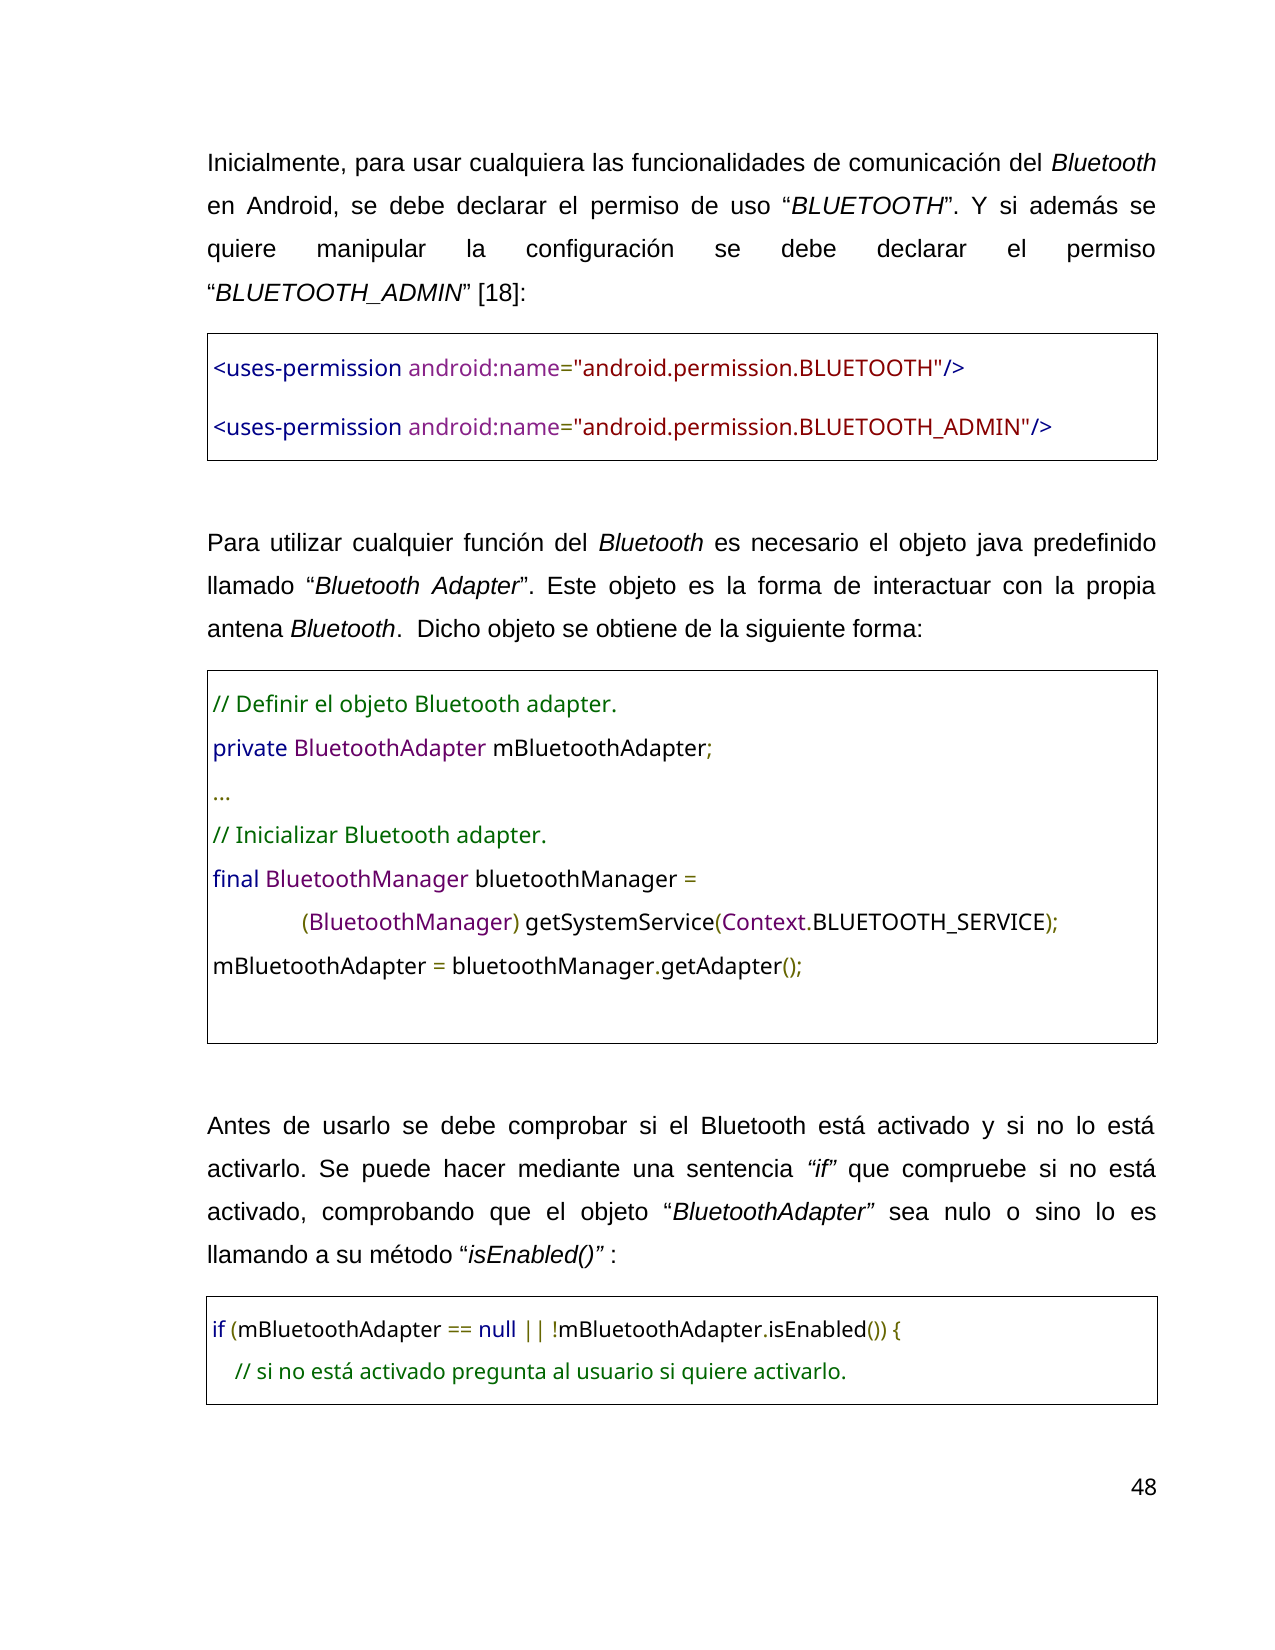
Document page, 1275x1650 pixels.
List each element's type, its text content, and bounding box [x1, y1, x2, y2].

table_header <uses-permission android:name="android.permission.BLUETOOTH"/> <uses-permission android:name="android.permission.BLUETOOTH_ADMIN"/> [208, 334, 1157, 460]
table_header // Definir el objeto Bluetooth adapter. private BluetoothAdapter mBluetoothAdapter; ... // Inicializar Bluetooth adapter. final BluetoothManager bluetoothManager = (BluetoothManager) getSystemService(Context.BLUETOOTH_SERVICE); mBluetoothAdapter = bluetoothManager.getAdapter(); [208, 671, 1157, 1043]
text Para utilizar cualquier función del Bluetooth es necesario el objeto java predefinido llamado “Bluetooth Adapter”. Este objeto es la forma de interactuar con la propia antena Bluetooth. Dicho objeto se obtiene de la siguiente forma: [207, 528, 1157, 643]
text Antes de usarlo se debe comprobar si el Bluetooth está activado y si no lo está activarlo. Se puede hacer mediante una sentencia “if” que compruebe si no está activado, comprobando que el objeto “BluetoothAdapter” sea nulo o sino lo es llamando a su método “isEnabled()” : [207, 1111, 1157, 1269]
text Inicialmente, para usar cualquiera las funcionalidades de comunicación del Bluetooth en Android, se debe declarar el permiso de uso “BLUETOOTH”. Y si además se quiere manipular la configuración se debe declarar el permiso “BLUETOOTH_ADMIN” [18]: [207, 148, 1157, 306]
table_header if (mBluetoothAdapter == null || !mBluetoothAdapter.isEnabled()) { // si no está activado pregunta al usuario si quiere activarlo. [207, 1297, 1157, 1404]
